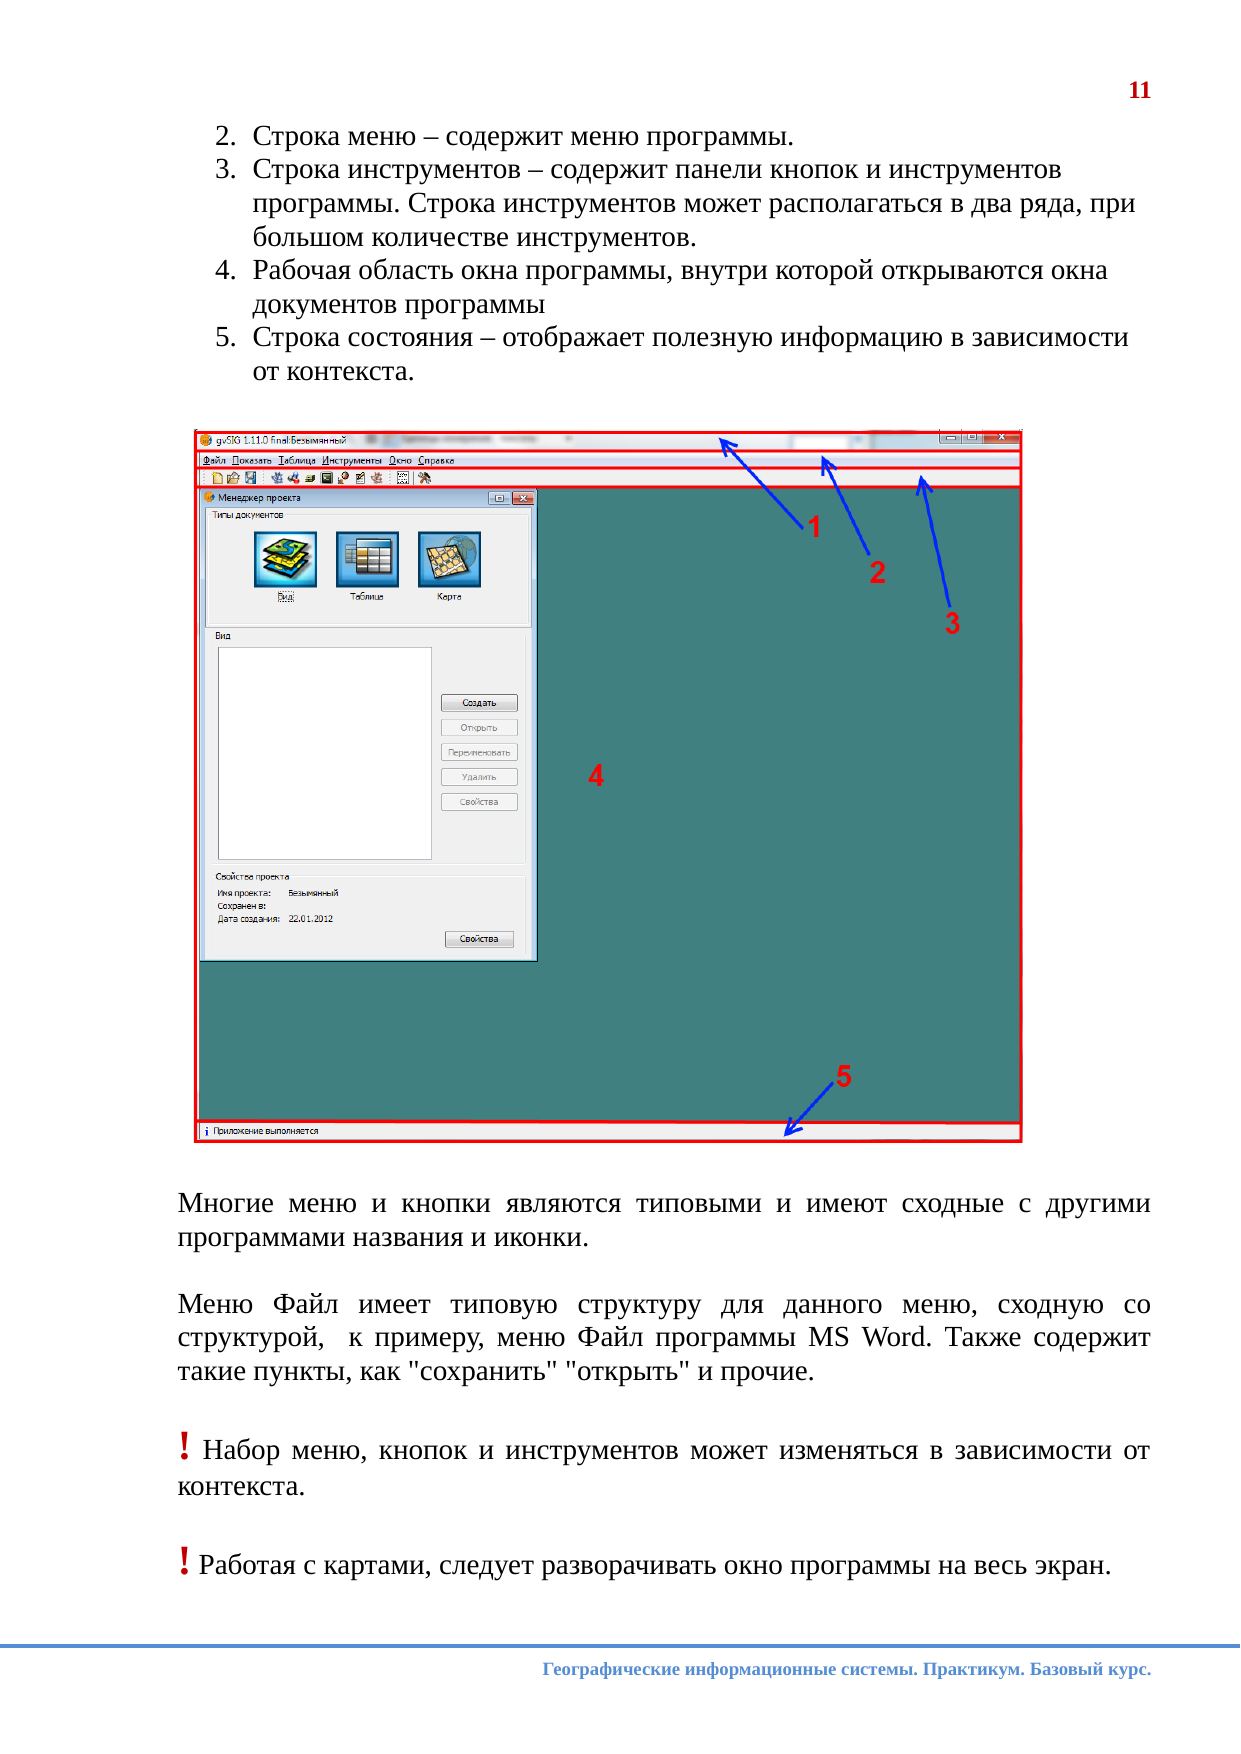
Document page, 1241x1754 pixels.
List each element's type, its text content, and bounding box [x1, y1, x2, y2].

text Меню Файл имеет типовую структуру для данного меню, сходную со структурой, к примеру, меню Файл программы MS Word. Также содержит такие пункты, как "сохранить" "открыть" и прочие. [177, 1286, 1152, 1387]
list Строка инструментов – содержит панели кнопок и инструментов программы. Строка инструментов может располагаться в два ряда, при большом количестве инструментов. [215, 152, 1152, 252]
list Строка состояния – отображает полезную информацию в зависимости от контекста. [215, 319, 1152, 386]
text Многие меню и кнопки являются типовыми и имеют сходные с другими программами названия и иконки. [177, 1185, 1152, 1252]
list Строка меню – содержит меню программы. [215, 118, 1152, 152]
picture [193, 429, 1023, 1143]
text ! Набор меню, кнопок и инструментов может изменяться в зависимости от контекста. [177, 1420, 1152, 1502]
text ! Работая с картами, следует разворачивать окно программы на весь экран. [177, 1535, 1152, 1583]
list Рабочая область окна программы, внутри которой открываются окна документов программы [215, 252, 1152, 319]
